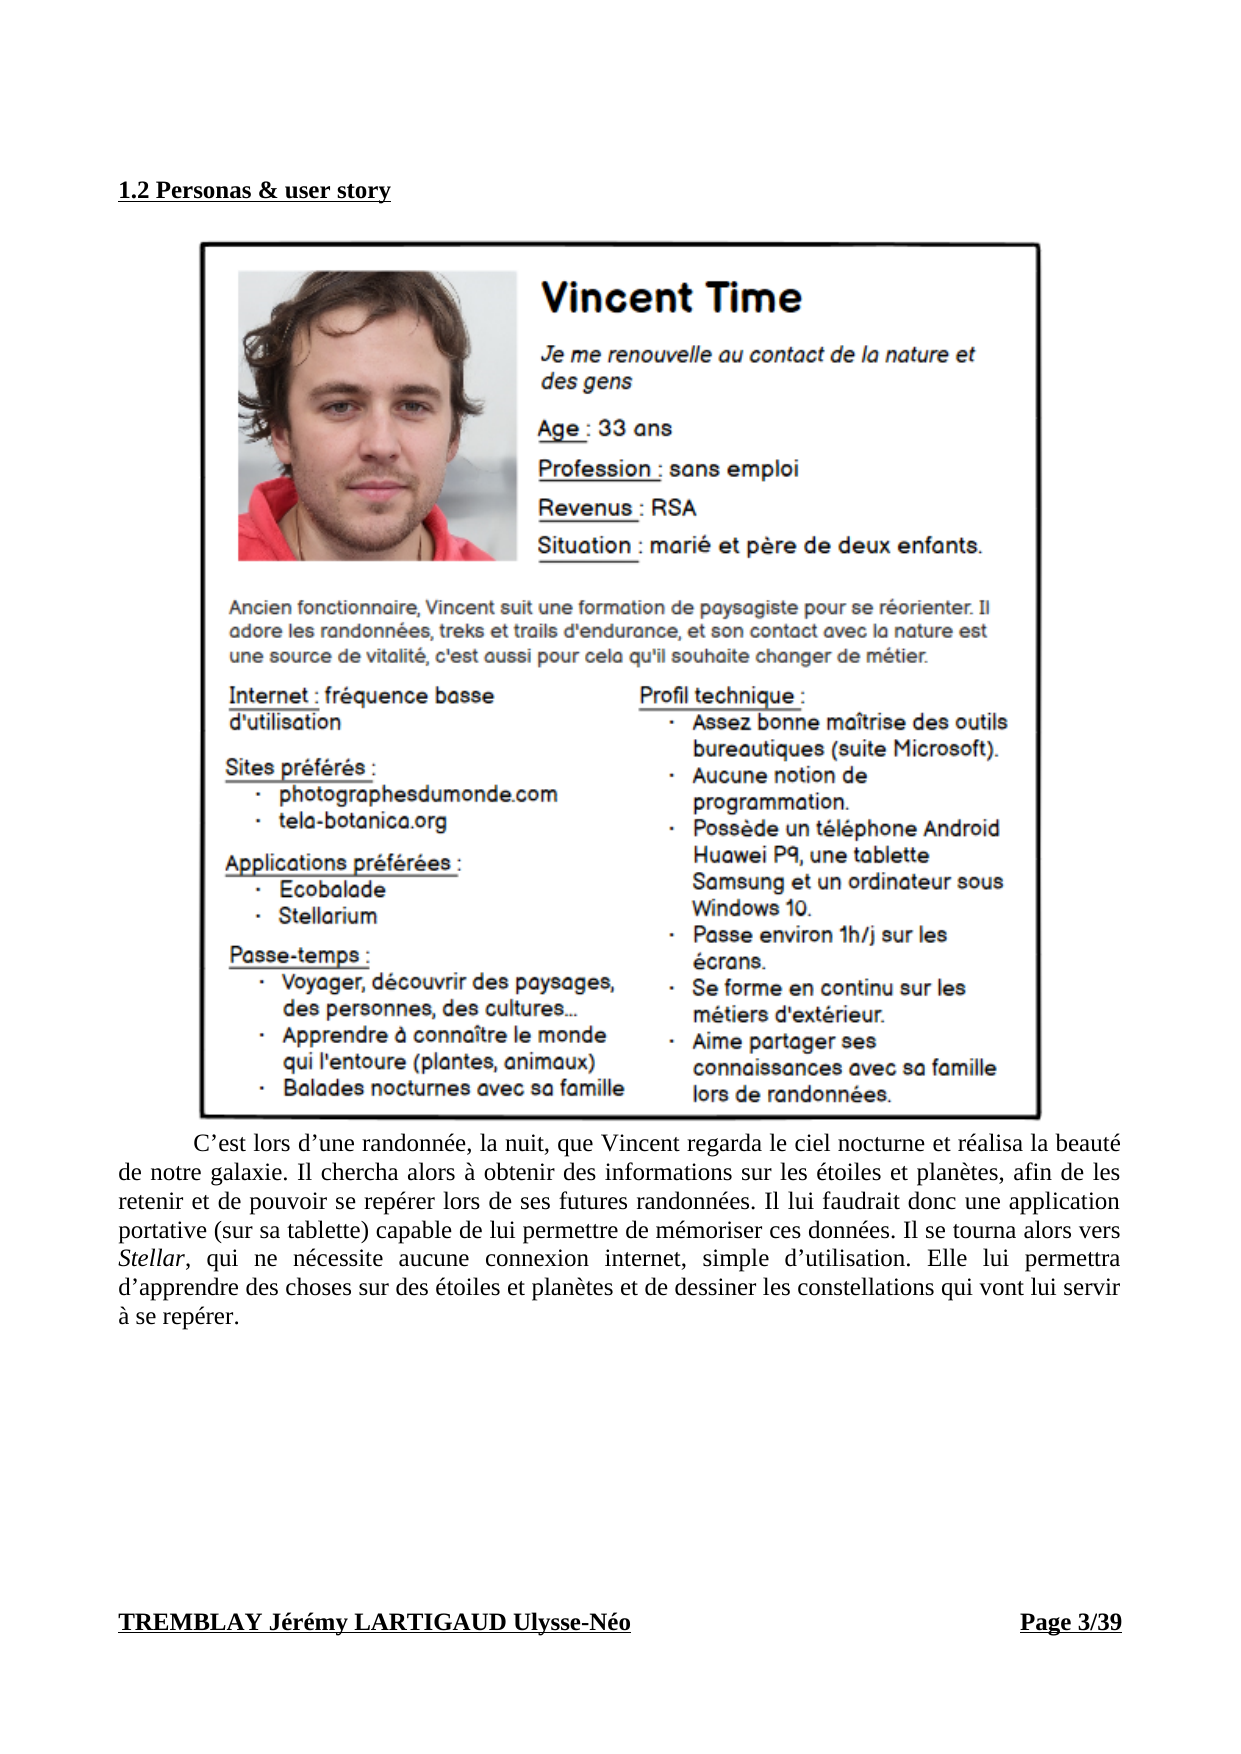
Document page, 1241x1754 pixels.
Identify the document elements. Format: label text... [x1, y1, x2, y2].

text 1.2 Personas & user story [118, 176, 1122, 204]
picture [190, 233, 1050, 1129]
text C’est lors d’une randonnée, la nuit, que Vincent regarda le ciel nocturne et réalisa la beauté de notre galaxie. Il chercha alors à obtenir des informations sur les étoiles et planètes, afin de les retenir et de pouvoir se repérer lors de ses futures randonnées. Il lui faudrait donc une application portative (sur sa tablette) capable de lui permettre de mémoriser ces données. Il se tourna alors vers Stellar, qui ne nécessite aucune connexion internet, simple d’utilisation. Elle lui permettra d’apprendre des choses sur des étoiles et planètes et de dessiner les constellations qui vont lui servir à se repérer. [118, 262, 1122, 1330]
